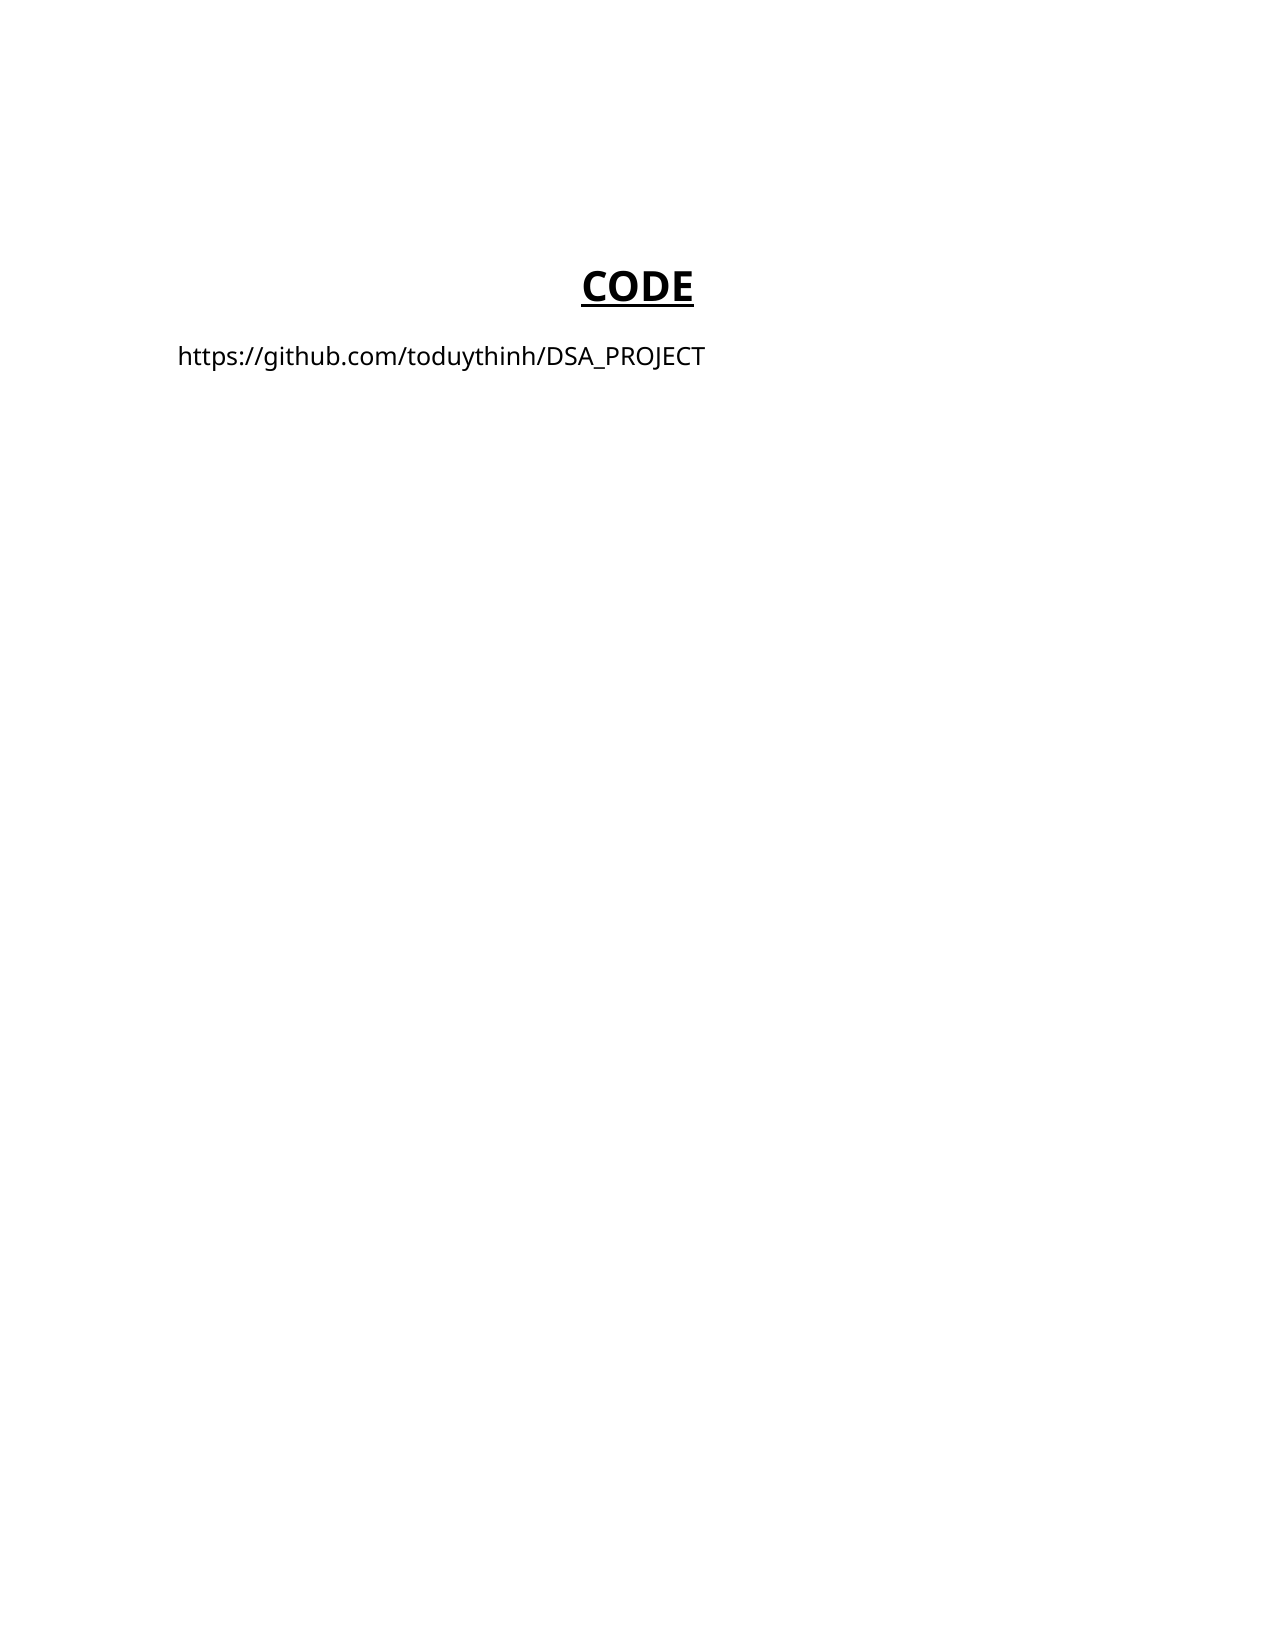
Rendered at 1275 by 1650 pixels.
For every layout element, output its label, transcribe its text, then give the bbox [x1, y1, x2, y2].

text CODE [177, 256, 1098, 313]
text https://github.com/toduythinh/DSA_PROJECT [177, 338, 1098, 372]
